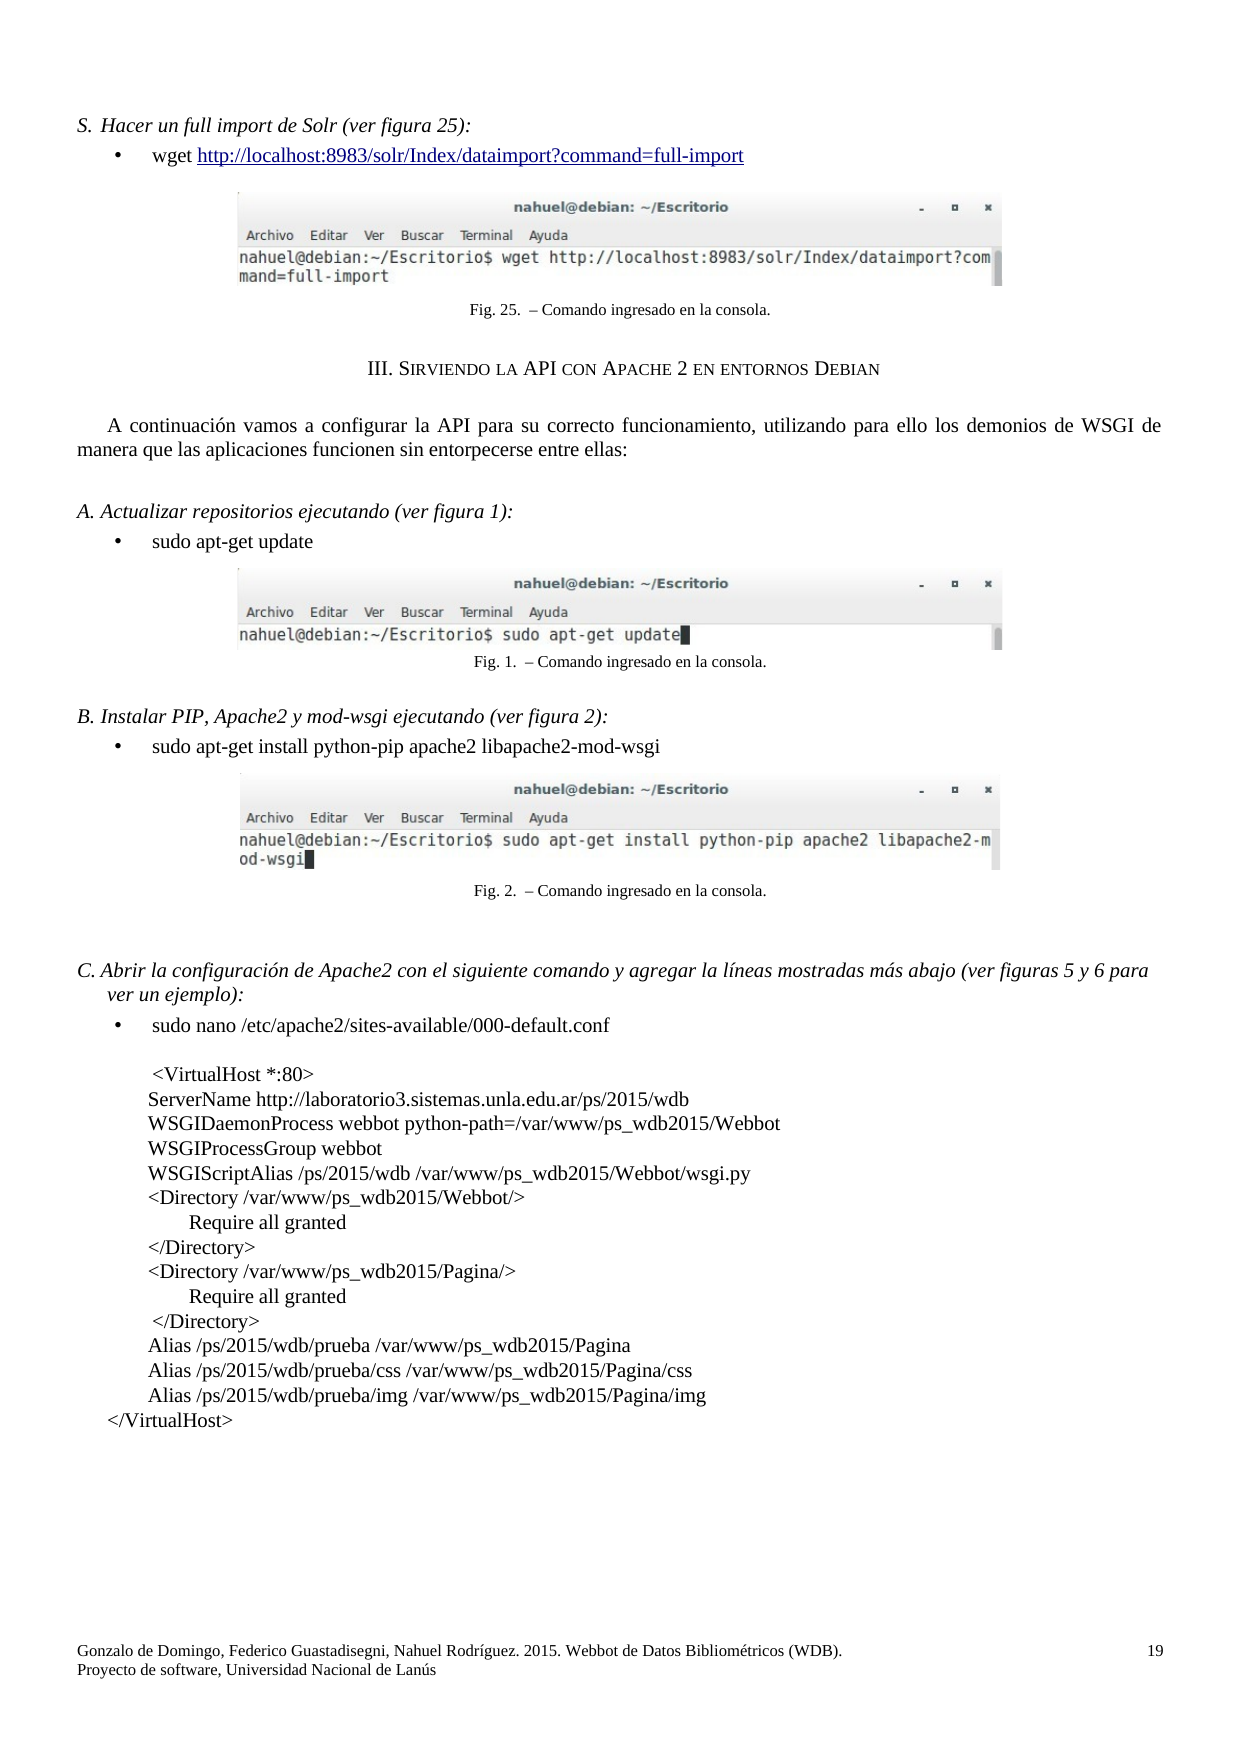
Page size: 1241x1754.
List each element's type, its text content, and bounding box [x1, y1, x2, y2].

picture [240, 773, 1001, 870]
list – Comando ingresado en la consola. [77, 881, 1163, 900]
text A continuación vamos a configurar la API para su correcto funcionamiento, utilizando para ello los demonios de WSGI de manera que las aplicaciones funcionen sin entorpecerse entre ellas: [77, 413, 1163, 461]
subtitle Sirviendo la API con Apache 2 en entornos Debian [77, 356, 1163, 380]
list wget http://localhost:8983/solr/Index/dataimport?command=full-import [114, 143, 1163, 167]
text Require all granted [77, 1284, 1163, 1308]
subtitle Instalar PIP, Apache2 y mod-wsgi ejecutando (ver figura 2): [77, 704, 1163, 728]
text ServerName http://laboratorio3.sistemas.unla.edu.ar/ps/2015/wdb [77, 1087, 1163, 1111]
text <VirtualHost *:80> [77, 1062, 1163, 1086]
text Require all granted [77, 1210, 1163, 1234]
list sudo apt-get update [114, 529, 1163, 553]
text </Directory> [77, 1309, 1163, 1333]
list – Comando ingresado en la consola. [77, 651, 1163, 671]
text <Directory /var/www/ps_wdb2015/Webbot/> [77, 1185, 1163, 1209]
text WSGIProcessGroup webbot [77, 1136, 1163, 1160]
text WSGIDaemonProcess webbot python-path=/var/www/ps_wdb2015/Webbot [77, 1111, 1163, 1135]
text Alias /ps/2015/wdb/prueba/img /var/www/ps_wdb2015/Pagina/img [77, 1383, 1163, 1407]
picture [237, 192, 1003, 286]
text Alias /ps/2015/wdb/prueba/css /var/www/ps_wdb2015/Pagina/css [77, 1358, 1163, 1382]
subtitle Actualizar repositorios ejecutando (ver figura 1): [77, 499, 1163, 523]
subtitle Abrir la configuración de Apache2 con el siguiente comando y agregar la líneas mostradas más abajo (ver figuras 5 y 6 para ver un ejemplo): [77, 958, 1163, 1006]
subtitle Hacer un full import de Solr (ver figura 25): [77, 112, 1163, 137]
text </VirtualHost> [77, 1407, 1163, 1432]
list sudo apt-get install python-pip apache2 libapache2-mod-wsgi [114, 734, 1163, 758]
picture [237, 568, 1003, 650]
list – Comando ingresado en la consola. [77, 299, 1163, 318]
text Alias /ps/2015/wdb/prueba /var/www/ps_wdb2015/Pagina [77, 1333, 1163, 1357]
text WSGIScriptAlias /ps/2015/wdb /var/www/ps_wdb2015/Webbot/wsgi.py [77, 1161, 1163, 1185]
text <Directory /var/www/ps_wdb2015/Pagina/> [77, 1259, 1163, 1283]
list sudo nano /etc/apache2/sites-available/000-default.conf [114, 1012, 1163, 1037]
text </Directory> [77, 1235, 1163, 1259]
